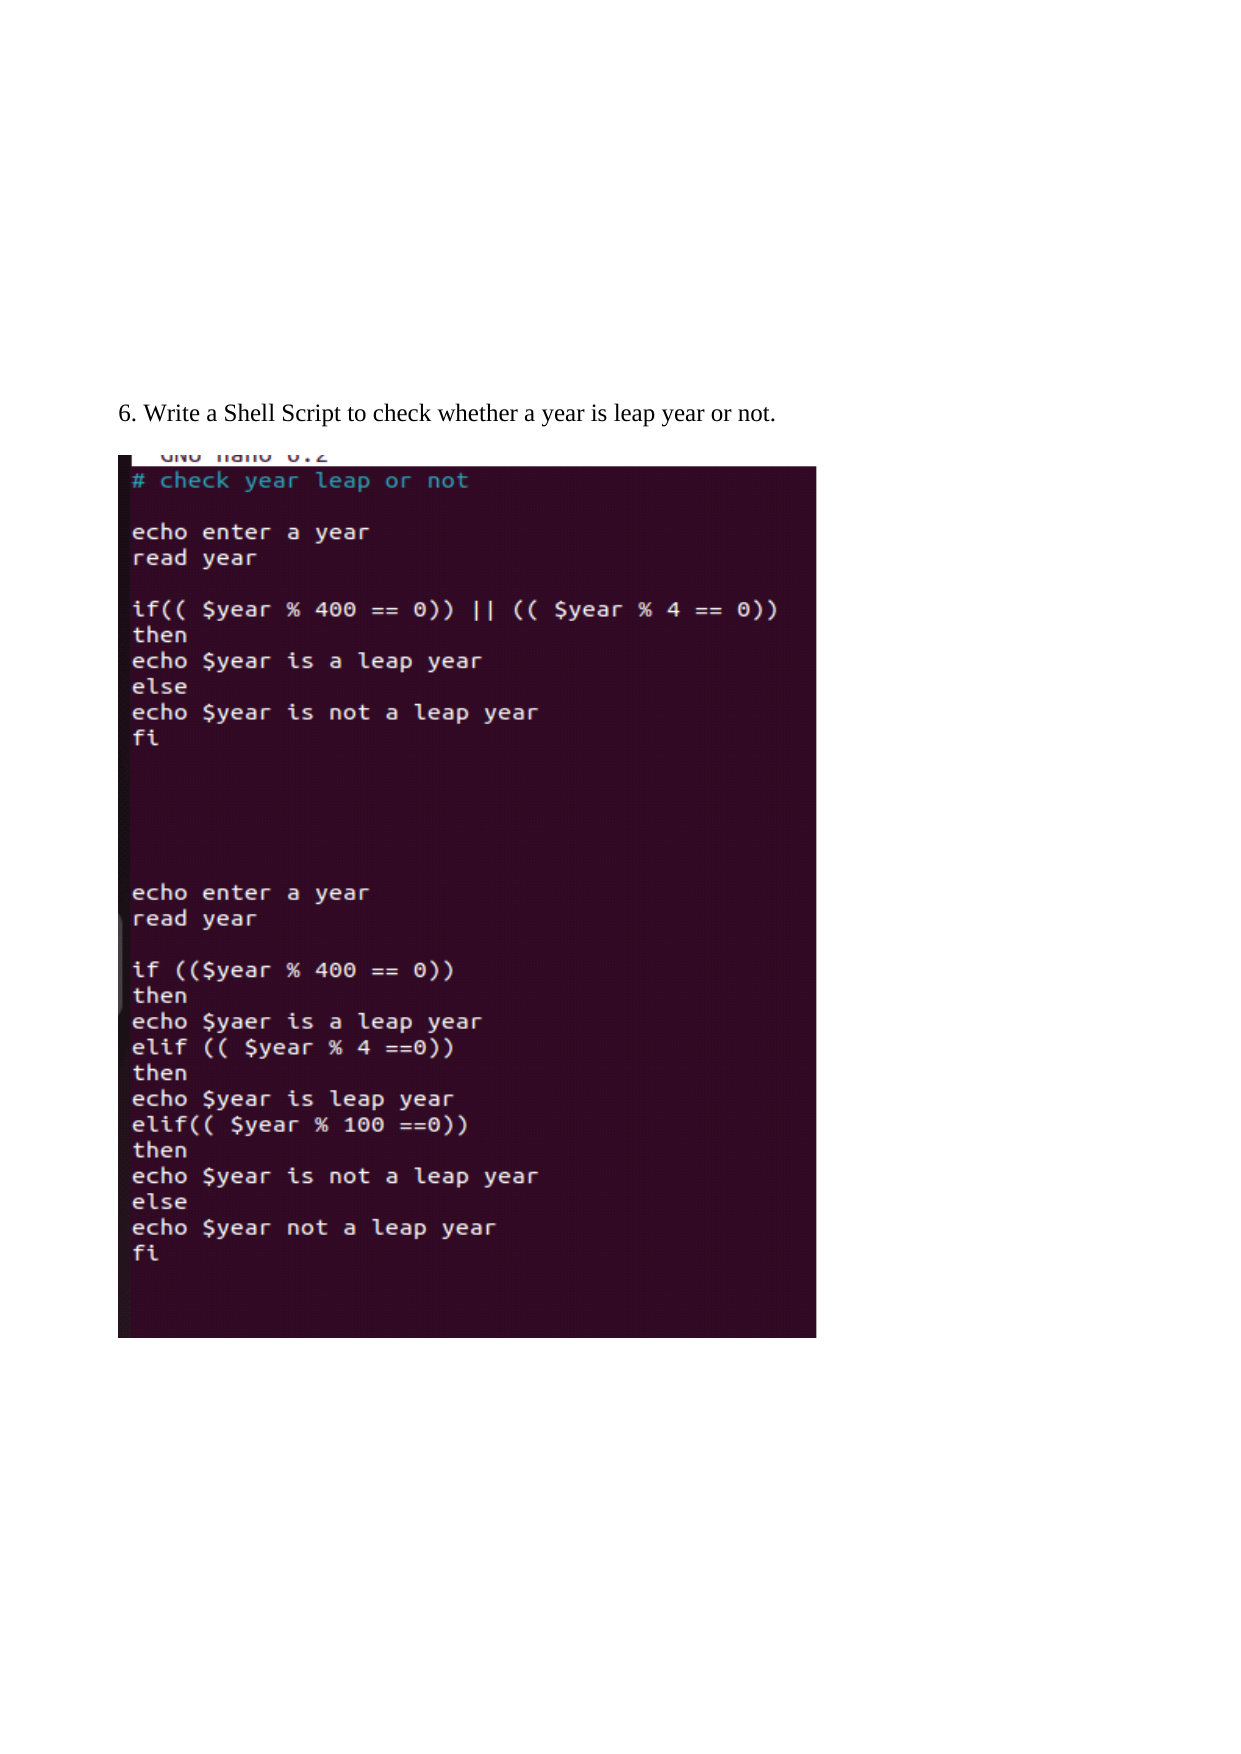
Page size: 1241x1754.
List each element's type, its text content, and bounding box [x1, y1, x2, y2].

text 6. Write a Shell Script to check whether a year is leap year or not. [118, 398, 1122, 427]
